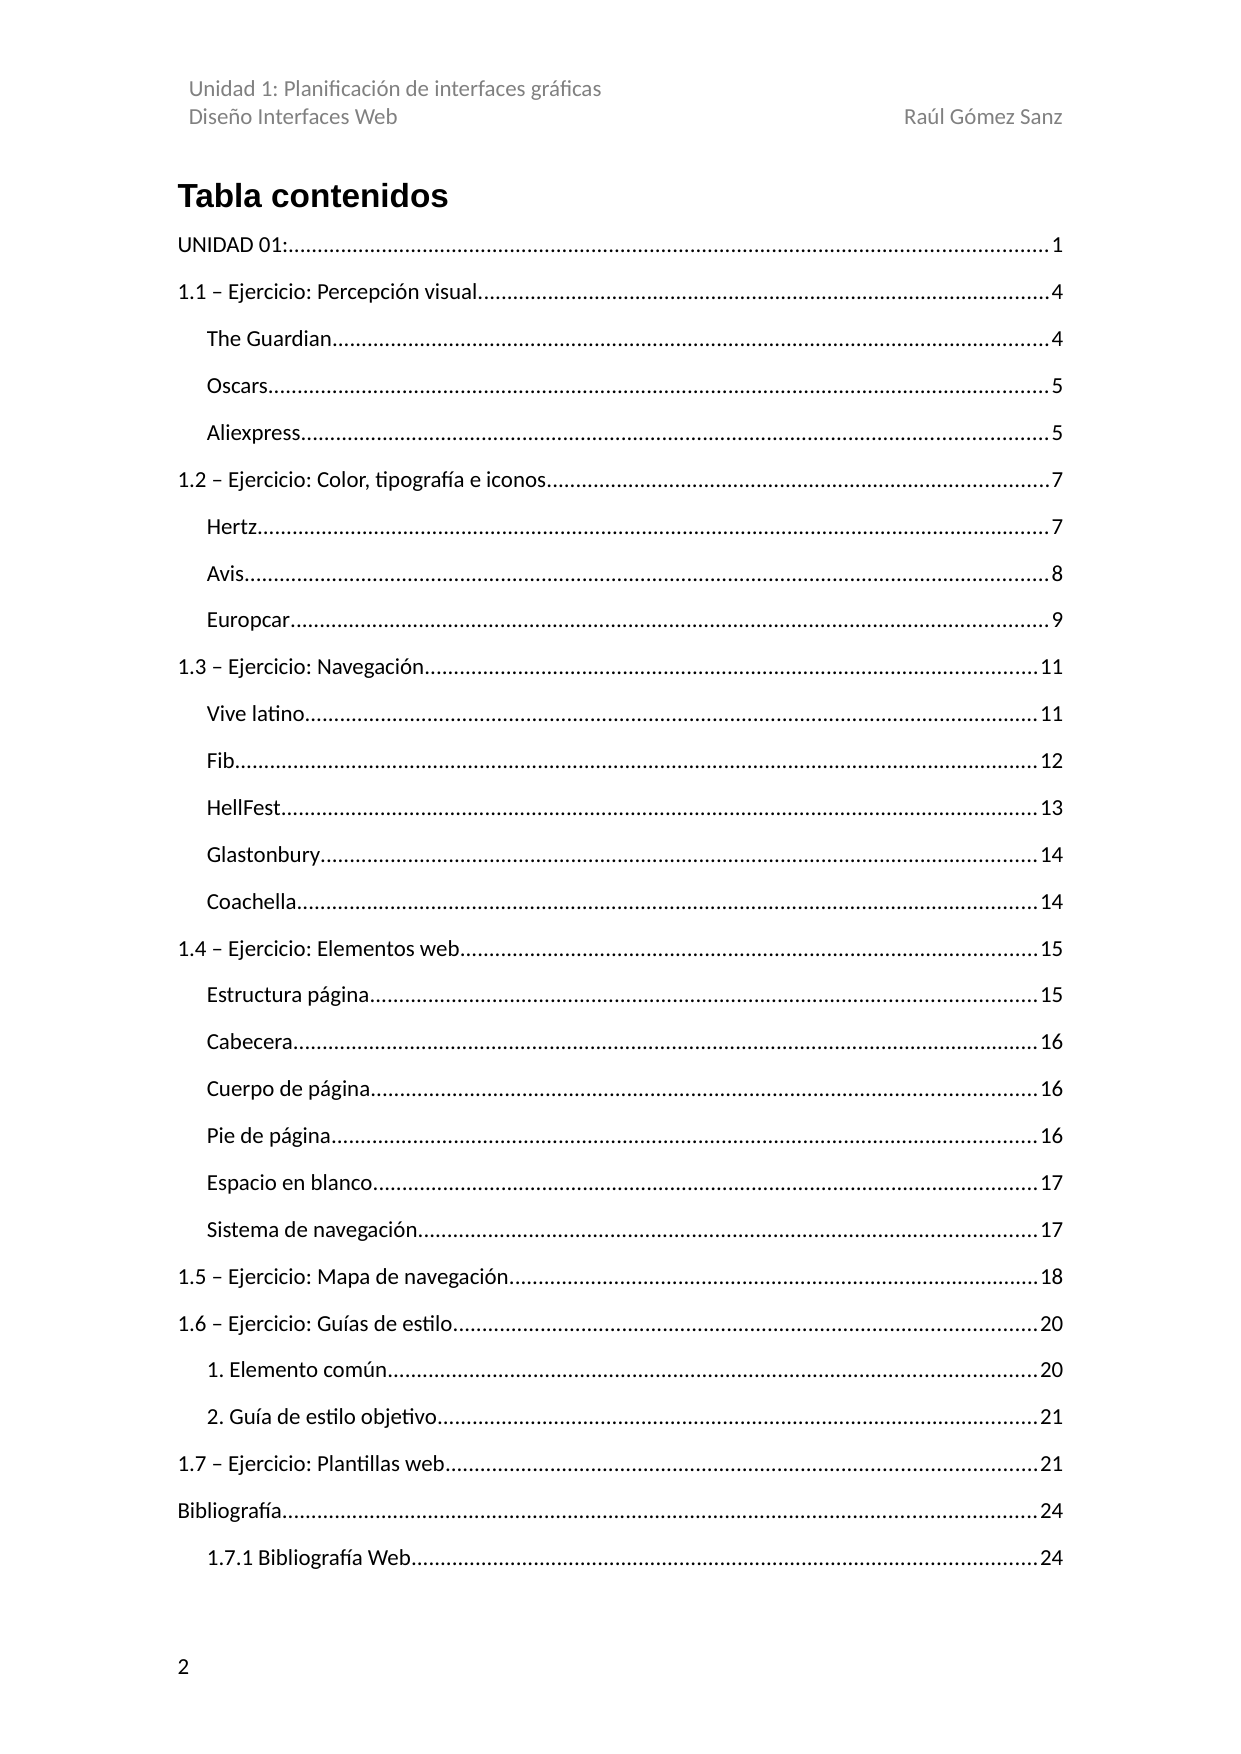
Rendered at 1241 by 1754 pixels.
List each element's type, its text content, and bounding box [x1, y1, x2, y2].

text Estructura página 15 [207, 981, 1063, 1008]
text The Guardian 4 [207, 324, 1063, 352]
text 1.5 – Ejercicio: Mapa de navegación 18 [177, 1262, 1063, 1290]
text Avis 8 [207, 559, 1063, 587]
text Fib 12 [207, 746, 1063, 774]
text 1.2 – Ejercicio: Color, tipografía e iconos 7 [177, 465, 1063, 493]
text 1.6 – Ejercicio: Guías de estilo 20 [177, 1309, 1063, 1337]
text Glastonbury 14 [207, 840, 1063, 868]
text Bibliografía 24 [177, 1496, 1063, 1524]
text 1.4 – Ejercicio: Elementos web 15 [177, 934, 1063, 962]
text 1.3 – Ejercicio: Navegación 11 [177, 652, 1063, 680]
text Cabecera 16 [207, 1027, 1063, 1055]
text 1.1 – Ejercicio: Percepción visual. 4 [177, 277, 1063, 305]
text Pie de página 16 [207, 1121, 1063, 1149]
text 1.7.1 Bibliografía Web 24 [207, 1543, 1063, 1571]
subtitle Tabla contenidos [177, 177, 1063, 215]
text Europcar 9 [207, 606, 1063, 633]
text Sistema de navegación 17 [207, 1215, 1063, 1243]
text 2. Guía de estilo objetivo 21 [207, 1402, 1063, 1430]
text 1. Elemento común 20 [207, 1356, 1063, 1383]
text Espacio en blanco 17 [207, 1168, 1063, 1196]
text UNIDAD 01: 1 [177, 231, 1063, 258]
text Oscars 5 [207, 371, 1063, 399]
text 1.7 – Ejercicio: Plantillas web 21 [177, 1449, 1063, 1477]
text Coachella 14 [207, 887, 1063, 915]
text HellFest 13 [207, 793, 1063, 821]
text Vive latino 11 [207, 699, 1063, 727]
text Cuerpo de página 16 [207, 1074, 1063, 1102]
text Hertz 7 [207, 512, 1063, 540]
text Aliexpress 5 [207, 418, 1063, 446]
